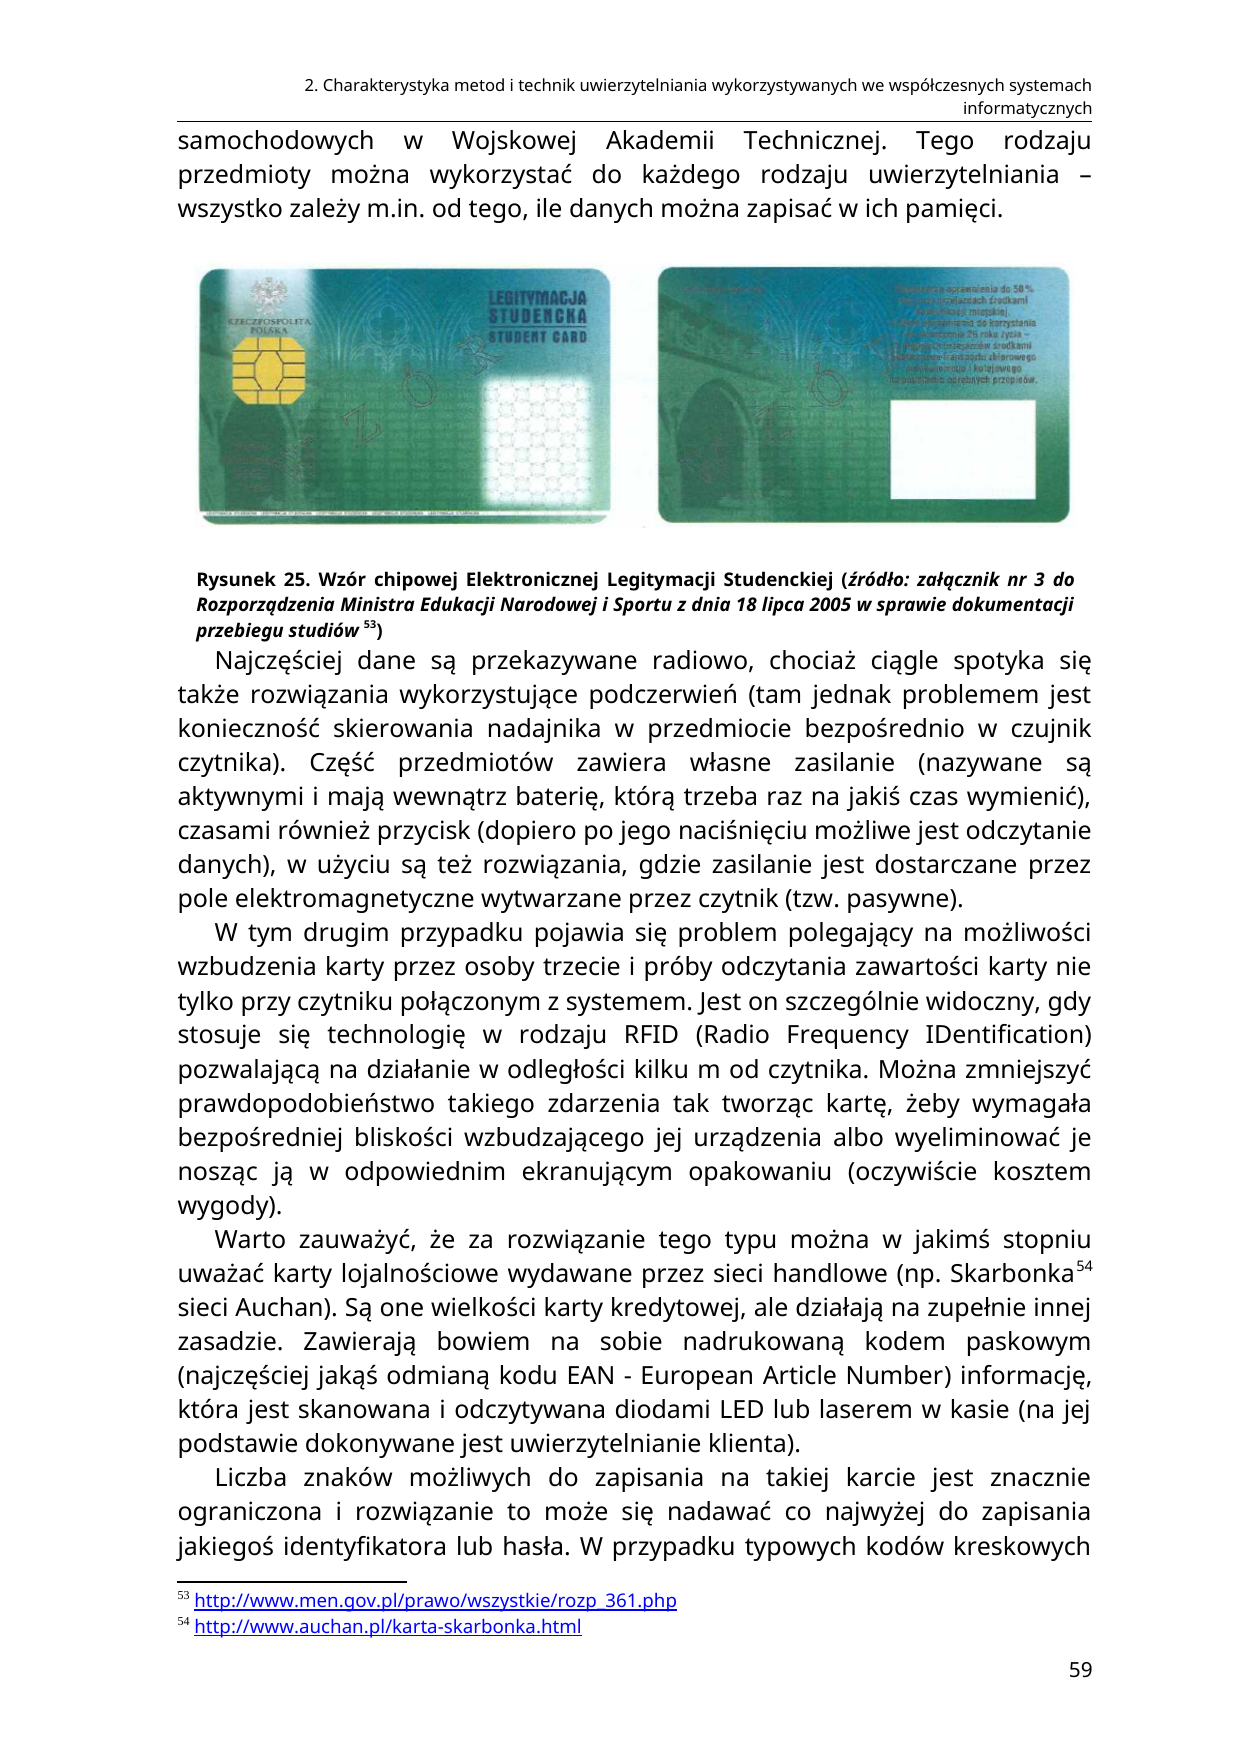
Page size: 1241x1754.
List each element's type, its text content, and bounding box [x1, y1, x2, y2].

text Warto zauważyć, że za rozwiązanie tego typu można w jakimś stopniu uważać karty lojalnościowe wydawane przez sieci handlowe (np. Skarbonka sieci Auchan). Są one wielkości karty kredytowej, ale działają na zupełnie innej zasadzie. Zawierają bowiem na sobie nadrukowaną kodem paskowym (najczęściej jakąś odmianą kodu EAN - European Article Number) informację, która jest skanowana i odczytywana diodami LED lub laserem w kasie (na jej podstawie dokonywane jest uwierzytelnianie klienta). [177, 1222, 1092, 1460]
text Liczba znaków możliwych do zapisania na takiej karcie jest znacznie ograniczona i rozwiązanie to może się nadawać co najwyżej do zapisania jakiegoś identyfikatora lub hasła. W przypadku typowych kodów kreskowych [177, 1460, 1092, 1562]
picture [193, 262, 1075, 528]
text samochodowych w Wojskowej Akademii Technicznej. Tego rodzaju przedmioty można wykorzystać do każdego rodzaju uwierzytelniania – wszystko zależy m.in. od tego, ile danych można zapisać w ich pamięci. [177, 122, 1092, 224]
text Rysunek 25. Wzór chipowej Elektronicznej Legitymacji Studenckiej (źródło: załącznik nr 3 do Rozporządzenia Ministra Edukacji Narodowej i Sportu z dnia 18 lipca 2005 w sprawie dokumentacji przebiegu studiów ) [196, 566, 1077, 642]
text Najczęściej dane są przekazywane radiowo, chociaż ciągle spotyka się także rozwiązania wykorzystujące podczerwień (tam jednak problemem jest konieczność skierowania nadajnika w przedmiocie bezpośrednio w czujnik czytnika). Część przedmiotów zawiera własne zasilanie (nazywane są aktywnymi i mają wewnątrz baterię, którą trzeba raz na jakiś czas wymienić), czasami również przycisk (dopiero po jego naciśnięciu możliwe jest odczytanie danych), w użyciu są też rozwiązania, gdzie zasilanie jest dostarczane przez pole elektromagnetyczne wytwarzane przez czytnik (tzw. pasywne). [177, 642, 1092, 915]
text http://www.auchan.pl/karta-skarbonka.html [177, 1613, 1092, 1639]
text http://www.men.gov.pl/prawo/wszystkie/rozp_361.php [177, 1588, 1092, 1613]
text W tym drugim przypadku pojawia się problem polegający na możliwości wzbudzenia karty przez osoby trzecie i próby odczytania zawartości karty nie tylko przy czytniku połączonym z systemem. Jest on szczególnie widoczny, gdy stosuje się technologię w rodzaju RFID (Radio Frequency IDentification) pozwalającą na działanie w odległości kilku m od czytnika. Można zmniejszyć prawdopodobieństwo takiego zdarzenia tak tworząc kartę, żeby wymagała bezpośredniej bliskości wzbudzającego jej urządzenia albo wyeliminować je nosząc ją w odpowiednim ekranującym opakowaniu (oczywiście kosztem wygody). [177, 915, 1092, 1222]
